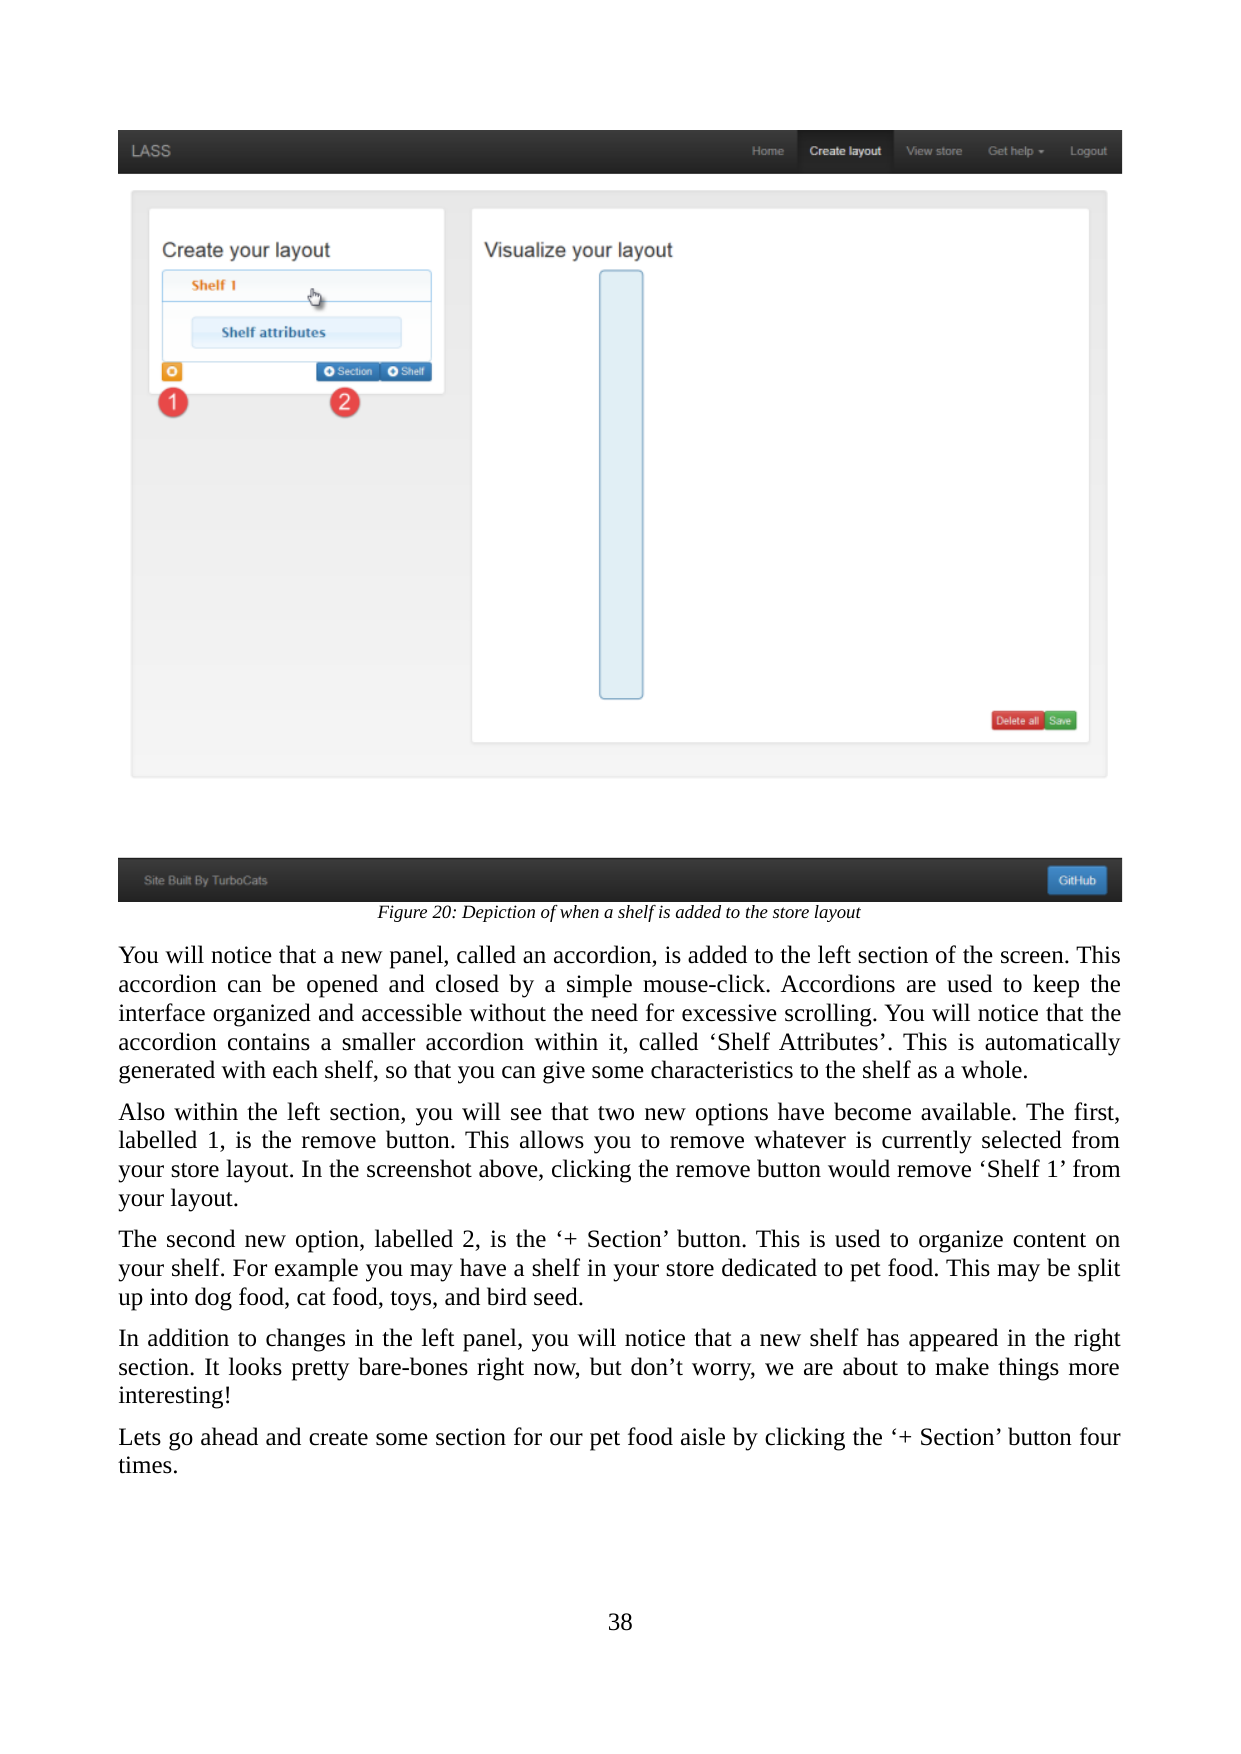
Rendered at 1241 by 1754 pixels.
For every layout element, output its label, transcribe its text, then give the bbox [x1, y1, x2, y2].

text Lets go ahead and create some section for our pet food aisle by clicking the ‘+ Section’ button four times. [118, 1422, 1122, 1479]
text You will notice that a new panel, called an accordion, is added to the left section of the screen. This accordion can be opened and closed by a simple mouse-click. Accordions are used to keep the interface organized and accessible without the need for excessive scrolling. You will notice that the accordion contains a smaller accordion within it, called ‘Shelf Attributes’. This is automatically generated with each shelf, so that you can give some characteristics to the shelf as a whole. [118, 941, 1122, 1084]
text In addition to changes in the left panel, you will notice that a new shelf has appeared in the right section. It looks pretty bare-bones right now, but don’t worry, we are about to make things more interesting! [118, 1323, 1122, 1409]
text Figure 20: Depiction of when a shelf is added to the store layout [118, 902, 1122, 923]
text The second new option, labelled 2, is the ‘+ Section’ button. This is used to organize content on your shelf. For example you may have a shelf in your store dedicated to pet food. This may be split up into dog food, cat food, toys, and bird seed. [118, 1224, 1122, 1311]
text Also within the left section, you will see that two new options have become available. The first, labelled 1, is the remove button. This allows you to remove whatever is currently selected from your store layout. In the screenshot above, clicking the remove button would remove ‘Shelf 1’ from your layout. [118, 1097, 1122, 1212]
picture [118, 130, 1123, 902]
